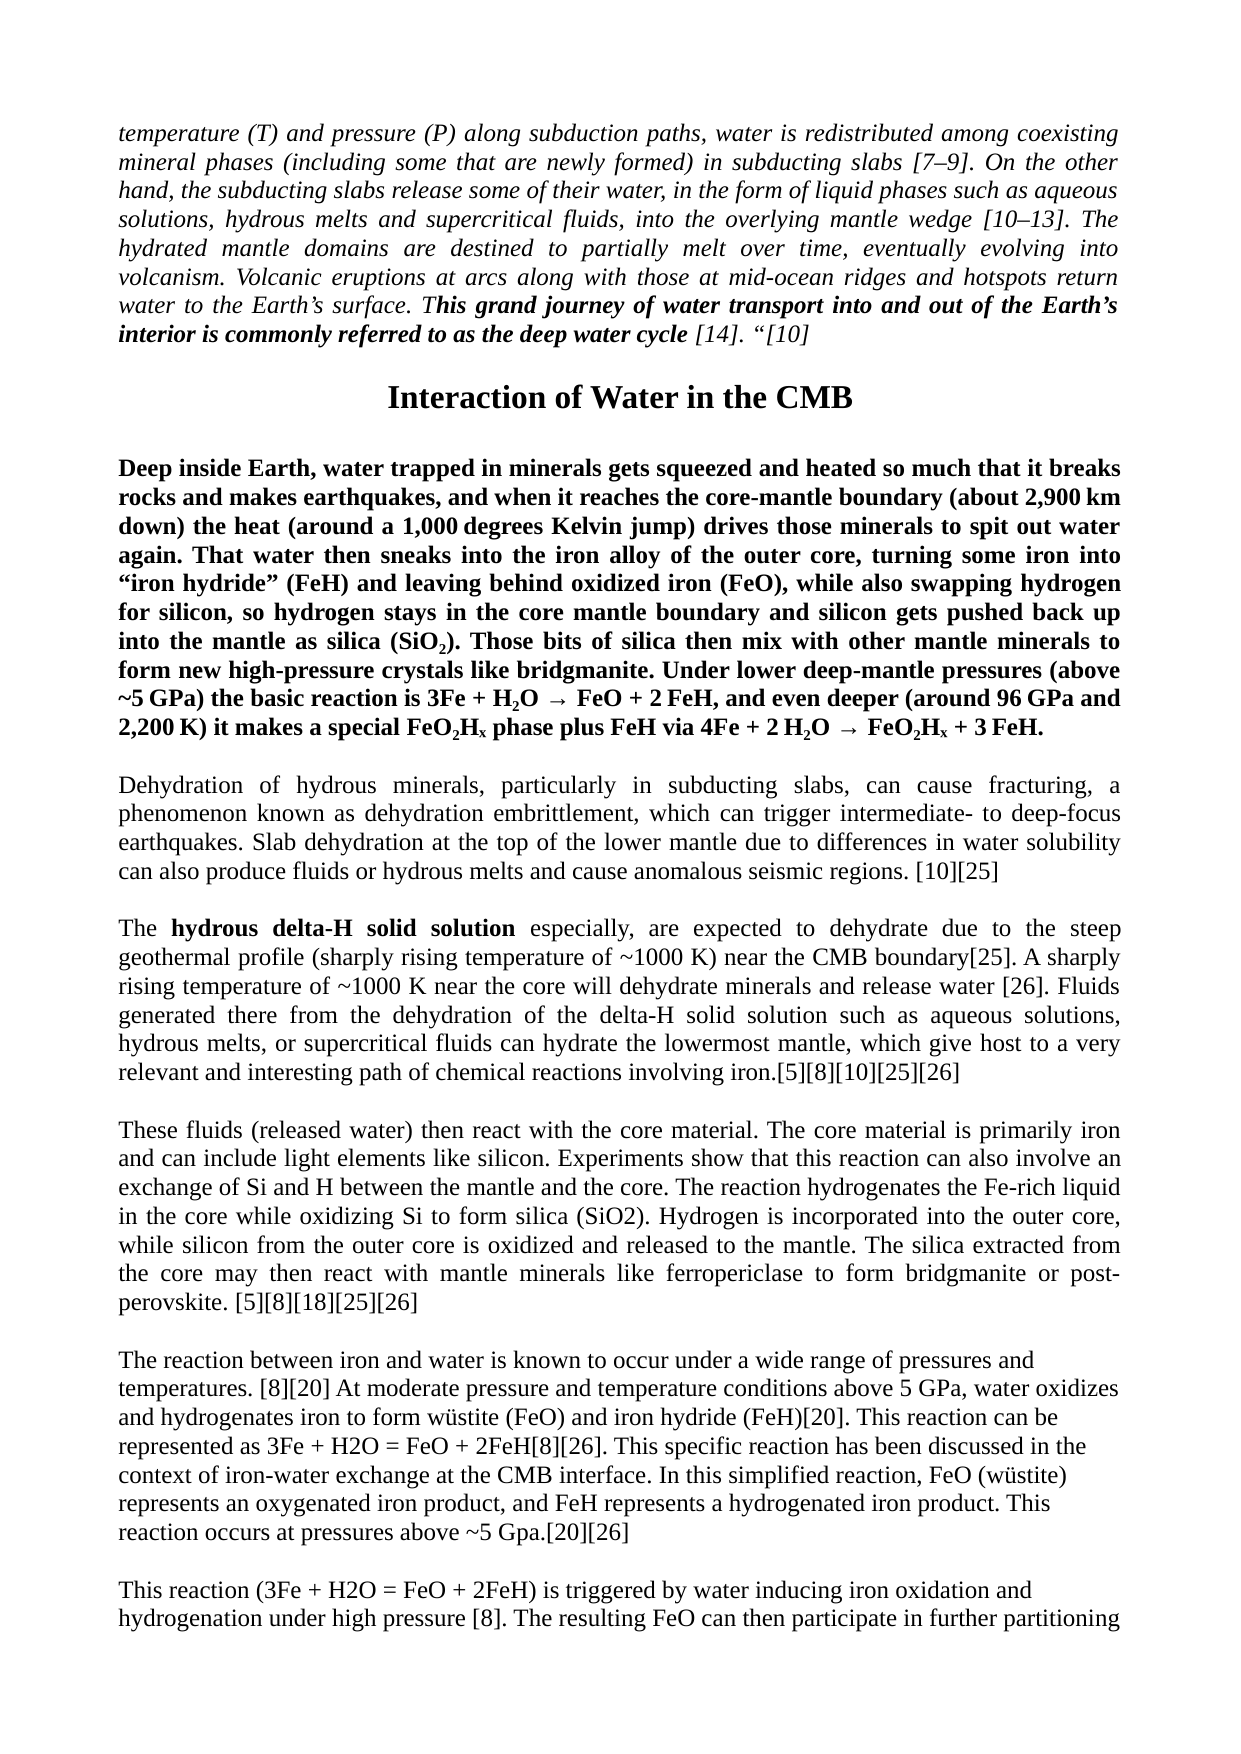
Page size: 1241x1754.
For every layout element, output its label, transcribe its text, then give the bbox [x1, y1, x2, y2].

text Interaction of Water in the CMB [118, 377, 1122, 415]
text The hydrous delta-H solid solution especially, are expected to dehydrate due to the steep geothermal profile (sharply rising temperature of ~1000 K) near the CMB boundary[25]. A sharply rising temperature of ~1000 K near the core will dehydrate minerals and release water [26]. Fluids generated there from the dehydration of the delta-H solid solution such as aqueous solutions, hydrous melts, or supercritical fluids can hydrate the lowermost mantle, which give host to a very relevant and interesting path of chemical reactions involving iron.[5][8][10][25][26] [118, 913, 1122, 1086]
text This reaction (3Fe + H2O = FeO + 2FeH) is triggered by water inducing iron oxidation and hydrogenation under high pressure [8]. The resulting FeO can then participate in further partitioning [118, 1575, 1122, 1632]
text Deep inside Earth, water trapped in minerals gets squeezed and heated so much that it breaks rocks and makes earthquakes, and when it reaches the core‐mantle boundary (about 2,900 km down) the heat (around a 1,000 degrees Kelvin jump) drives those minerals to spit out water again. That water then sneaks into the iron alloy of the outer core, turning some iron into “iron hydride” (FeH) and leaving behind oxidized iron (FeO), while also swapping hydrogen for silicon, so hydrogen stays in the core mantle boundary and silicon gets pushed back up into the mantle as silica (SiO₂). Those bits of silica then mix with other mantle minerals to form new high‐pressure crystals like bridgmanite. Under lower deep‐mantle pressures (above ~5 GPa) the basic reaction is 3Fe + H₂O → FeO + 2 FeH, and even deeper (around 96 GPa and 2,200 K) it makes a special FeO₂Hₓ phase plus FeH via 4Fe + 2 H₂O → FeO₂Hₓ + 3 FeH. [118, 453, 1122, 741]
text Dehydration of hydrous minerals, particularly in subducting slabs, can cause fracturing, a phenomenon known as dehydration embrittlement, which can trigger intermediate- to deep-focus earthquakes. Slab dehydration at the top of the lower mantle due to differences in water solubility can also produce fluids or hydrous melts and cause anomalous seismic regions. [10][25] [118, 770, 1122, 885]
text temperature (T) and pressure (P) along subduction paths, water is redistributed among coexisting mineral phases (including some that are newly formed) in subducting slabs [7–9]. On the other hand, the subducting slabs release some of their water, in the form of liquid phases such as aqueous solutions, hydrous melts and supercritical fluids, into the overlying mantle wedge [10–13]. The hydrated mantle domains are destined to partially melt over time, eventually evolving into volcanism. Volcanic eruptions at arcs along with those at mid-ocean ridges and hotspots return water to the Earth’s surface. This grand journey of water transport into and out of the Earth’s interior is commonly referred to as the deep water cycle [14]. “[10] [118, 118, 1122, 348]
text These fluids (released water) then react with the core material. The core material is primarily iron and can include light elements like silicon. Experiments show that this reaction can also involve an exchange of Si and H between the mantle and the core. The reaction hydrogenates the Fe-rich liquid in the core while oxidizing Si to form silica (SiO2). Hydrogen is incorporated into the outer core, while silicon from the outer core is oxidized and released to the mantle. The silica extracted from the core may then react with mantle minerals like ferropericlase to form bridgmanite or post-perovskite. [5][8][18][25][26] [118, 1115, 1122, 1316]
text The reaction between iron and water is known to occur under a wide range of pressures and temperatures. [8][20] At moderate pressure and temperature conditions above 5 GPa, water oxidizes and hydrogenates iron to form wüstite (FeO) and iron hydride (FeH)[20]. This reaction can be represented as 3Fe + H2O = FeO + 2FeH[8][26]. This specific reaction has been discussed in the context of iron-water exchange at the CMB interface. In this simplified reaction, FeO (wüstite) represents an oxygenated iron product, and FeH represents a hydrogenated iron product. This reaction occurs at pressures above ~5 Gpa.[20][26] [118, 1345, 1122, 1546]
